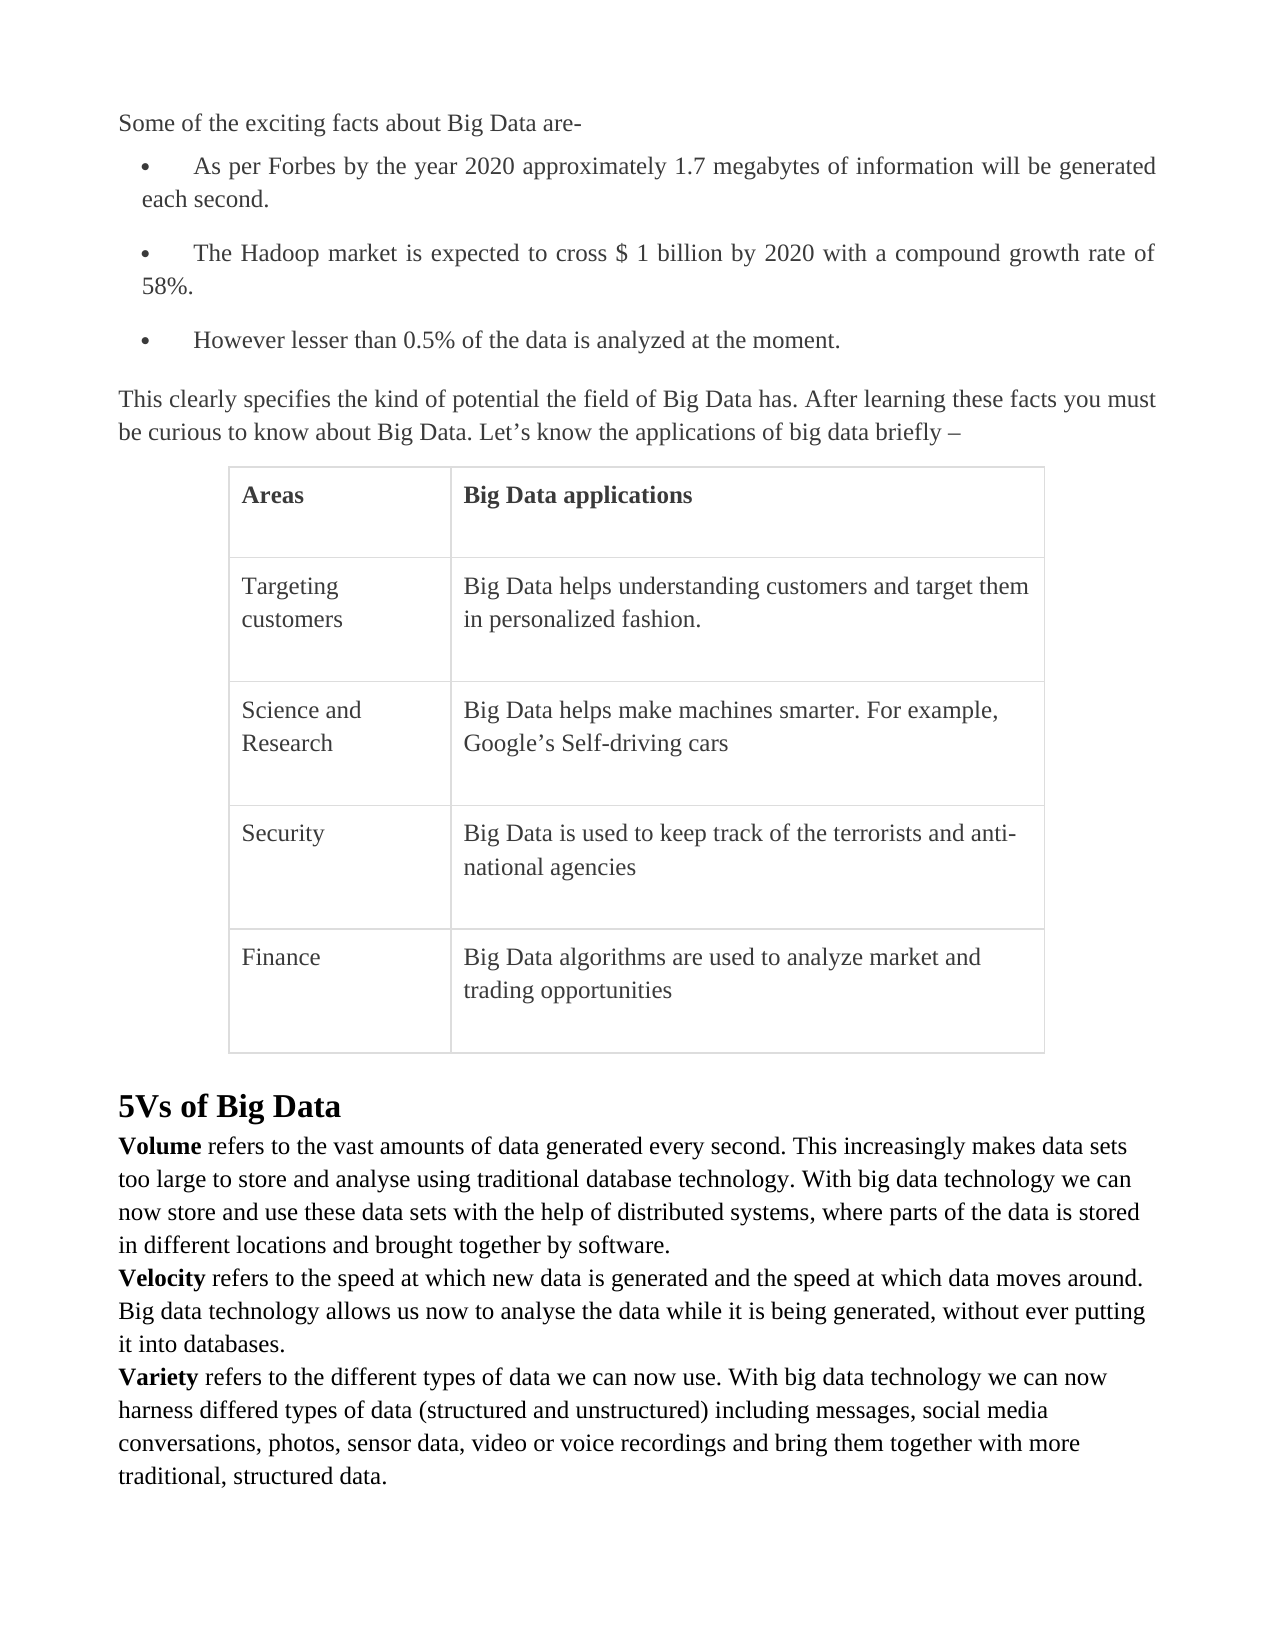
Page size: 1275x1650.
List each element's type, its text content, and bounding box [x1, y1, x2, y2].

text 5Vs of Big Data [118, 1087, 1157, 1125]
table_header Big Data applications [452, 468, 1044, 557]
table_cell Security [230, 806, 450, 928]
list However lesser than 0.5% of the data is analyzed at the moment. [142, 325, 1157, 354]
table_cell Finance [230, 930, 450, 1052]
table_header Areas [230, 468, 450, 557]
text Some of the exciting facts about Big Data are- [118, 108, 1157, 137]
table_cell Big Data helps make machines smarter. For example, Google’s Self-driving cars [452, 682, 1044, 804]
list As per Forbes by the year 2020 approximately 1.7 megabytes of information will be generated each second. [142, 151, 1157, 213]
text Volume refers to the vast amounts of data generated every second. This increasingly makes data sets too large to store and analyse using traditional database technology. With big data technology we can now store and use these data sets with the help of distributed systems, where parts of the data is stored in different locations and brought together by software. [118, 1131, 1157, 1259]
table_cell Big Data algorithms are used to analyze market and trading opportunities [452, 930, 1044, 1052]
text This clearly specifies the kind of potential the field of Big Data has. After learning these facts you must be curious to know about Big Data. Let’s know the applications of big data briefly – [118, 384, 1157, 446]
table_cell Science and Research [230, 682, 450, 804]
table_cell Big Data is used to keep track of the terrorists and anti-national agencies [452, 806, 1044, 928]
text Variety refers to the different types of data we can now use. With big data technology we can now harness differed types of data (structured and unstructured) including messages, social media conversations, photos, sensor data, video or voice recordings and bring them together with more traditional, structured data. [118, 1362, 1157, 1490]
list The Hadoop market is expected to cross $ 1 billion by 2020 with a compound growth rate of 58%. [142, 238, 1157, 300]
table_cell Big Data helps understanding customers and target them in personalized fashion. [452, 558, 1044, 681]
text Velocity refers to the speed at which new data is generated and the speed at which data moves around. Big data technology allows us now to analyse the data while it is being generated, without ever putting it into databases. [118, 1263, 1157, 1358]
table_cell Targeting customers [230, 558, 450, 681]
